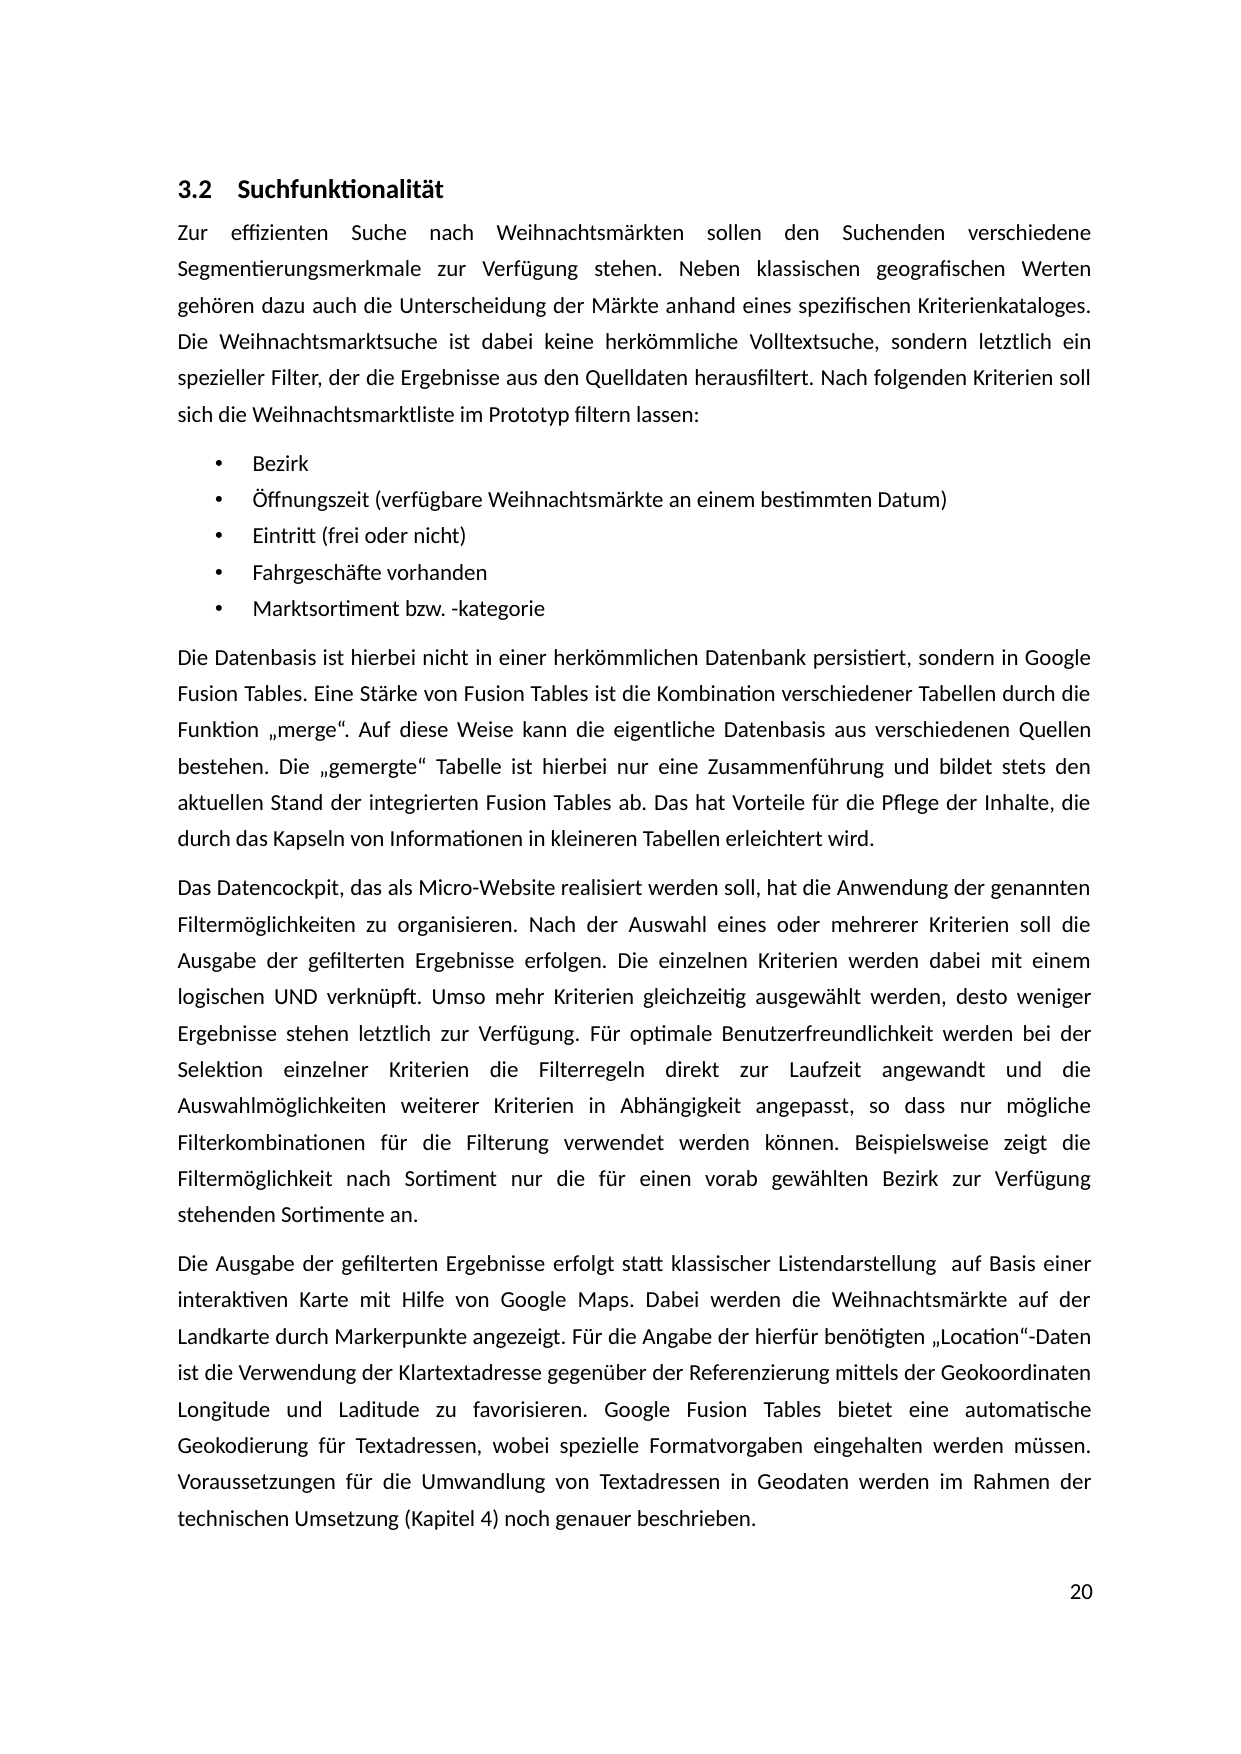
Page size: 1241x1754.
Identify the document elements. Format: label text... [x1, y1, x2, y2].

list Fahrgeschäfte vorhanden [215, 558, 1093, 586]
text Zur effizienten Suche nach Weihnachtsmärkten sollen den Suchenden verschiedene Segmentierungsmerkmale zur Verfügung stehen. Neben klassischen geografischen Werten gehören dazu auch die Unterscheidung der Märkte anhand eines spezifischen Kriterienkataloges. Die Weihnachtsmarktsuche ist dabei keine herkömmliche Volltextsuche, sondern letztlich ein spezieller Filter, der die Ergebnisse aus den Quelldaten herausfiltert. Nach folgenden Kriterien soll sich die Weihnachtsmarktliste im Prototyp filtern lassen: [177, 218, 1093, 428]
text Die Datenbasis ist hierbei nicht in einer herkömmlichen Datenbank persistiert, sondern in Google Fusion Tables. Eine Stärke von Fusion Tables ist die Kombination verschiedener Tabellen durch die Funktion „merge“. Auf diese Weise kann die eigentliche Datenbasis aus verschiedenen Quellen bestehen. Die „gemergte“ Tabelle ist hierbei nur eine Zusammenführung und bildet stets den aktuellen Stand der integrierten Fusion Tables ab. Das hat Vorteile für die Pflege der Inhalte, die durch das Kapseln von Informationen in kleineren Tabellen erleichtert wird. [177, 643, 1093, 853]
text Das Datencockpit, das als Micro-Website realisiert werden soll, hat die Anwendung der genannten Filtermöglichkeiten zu organisieren. Nach der Auswahl eines oder mehrerer Kriterien soll die Ausgabe der gefilterten Ergebnisse erfolgen. Die einzelnen Kriterien werden dabei mit einem logischen UND verknüpft. Umso mehr Kriterien gleichzeitig ausgewählt werden, desto weniger Ergebnisse stehen letztlich zur Verfügung. Für optimale Benutzerfreundlichkeit werden bei der Selektion einzelner Kriterien die Filterregeln direkt zur Laufzeit angewandt und die Auswahlmöglichkeiten weiterer Kriterien in Abhängigkeit angepasst, so dass nur mögliche Filterkombinationen für die Filterung verwendet werden können. Beispielsweise zeigt die Filtermöglichkeit nach Sortiment nur die für einen vorab gewählten Bezirk zur Verfügung stehenden Sortimente an. [177, 873, 1093, 1228]
list Bezirk [215, 449, 1093, 477]
list Marktsortiment bzw. -kategorie [215, 594, 1093, 622]
text Die Ausgabe der gefilterten Ergebnisse erfolgt statt klassischer Listendarstellung auf Basis einer interaktiven Karte mit Hilfe von Google Maps. Dabei werden die Weihnachtsmärkte auf der Landkarte durch Markerpunkte angezeigt. Für die Angabe der hierfür benötigten „Location“-Daten ist die Verwendung der Klartextadresse gegenüber der Referenzierung mittels der Geokoordinaten Longitude und Laditude zu favorisieren. Google Fusion Tables bietet eine automatische Geokodierung für Textadressen, wobei spezielle Formatvorgaben eingehalten werden müssen. Voraussetzungen für die Umwandlung von Textadressen in Geodaten werden im Rahmen der technischen Umsetzung (Kapitel 4) noch genauer beschrieben. [177, 1249, 1093, 1532]
subtitle Suchfunktionalität [177, 173, 1093, 206]
list Öffnungszeit (verfügbare Weihnachtsmärkte an einem bestimmten Datum) [215, 485, 1093, 513]
list Eintritt (frei oder nicht) [215, 521, 1093, 549]
